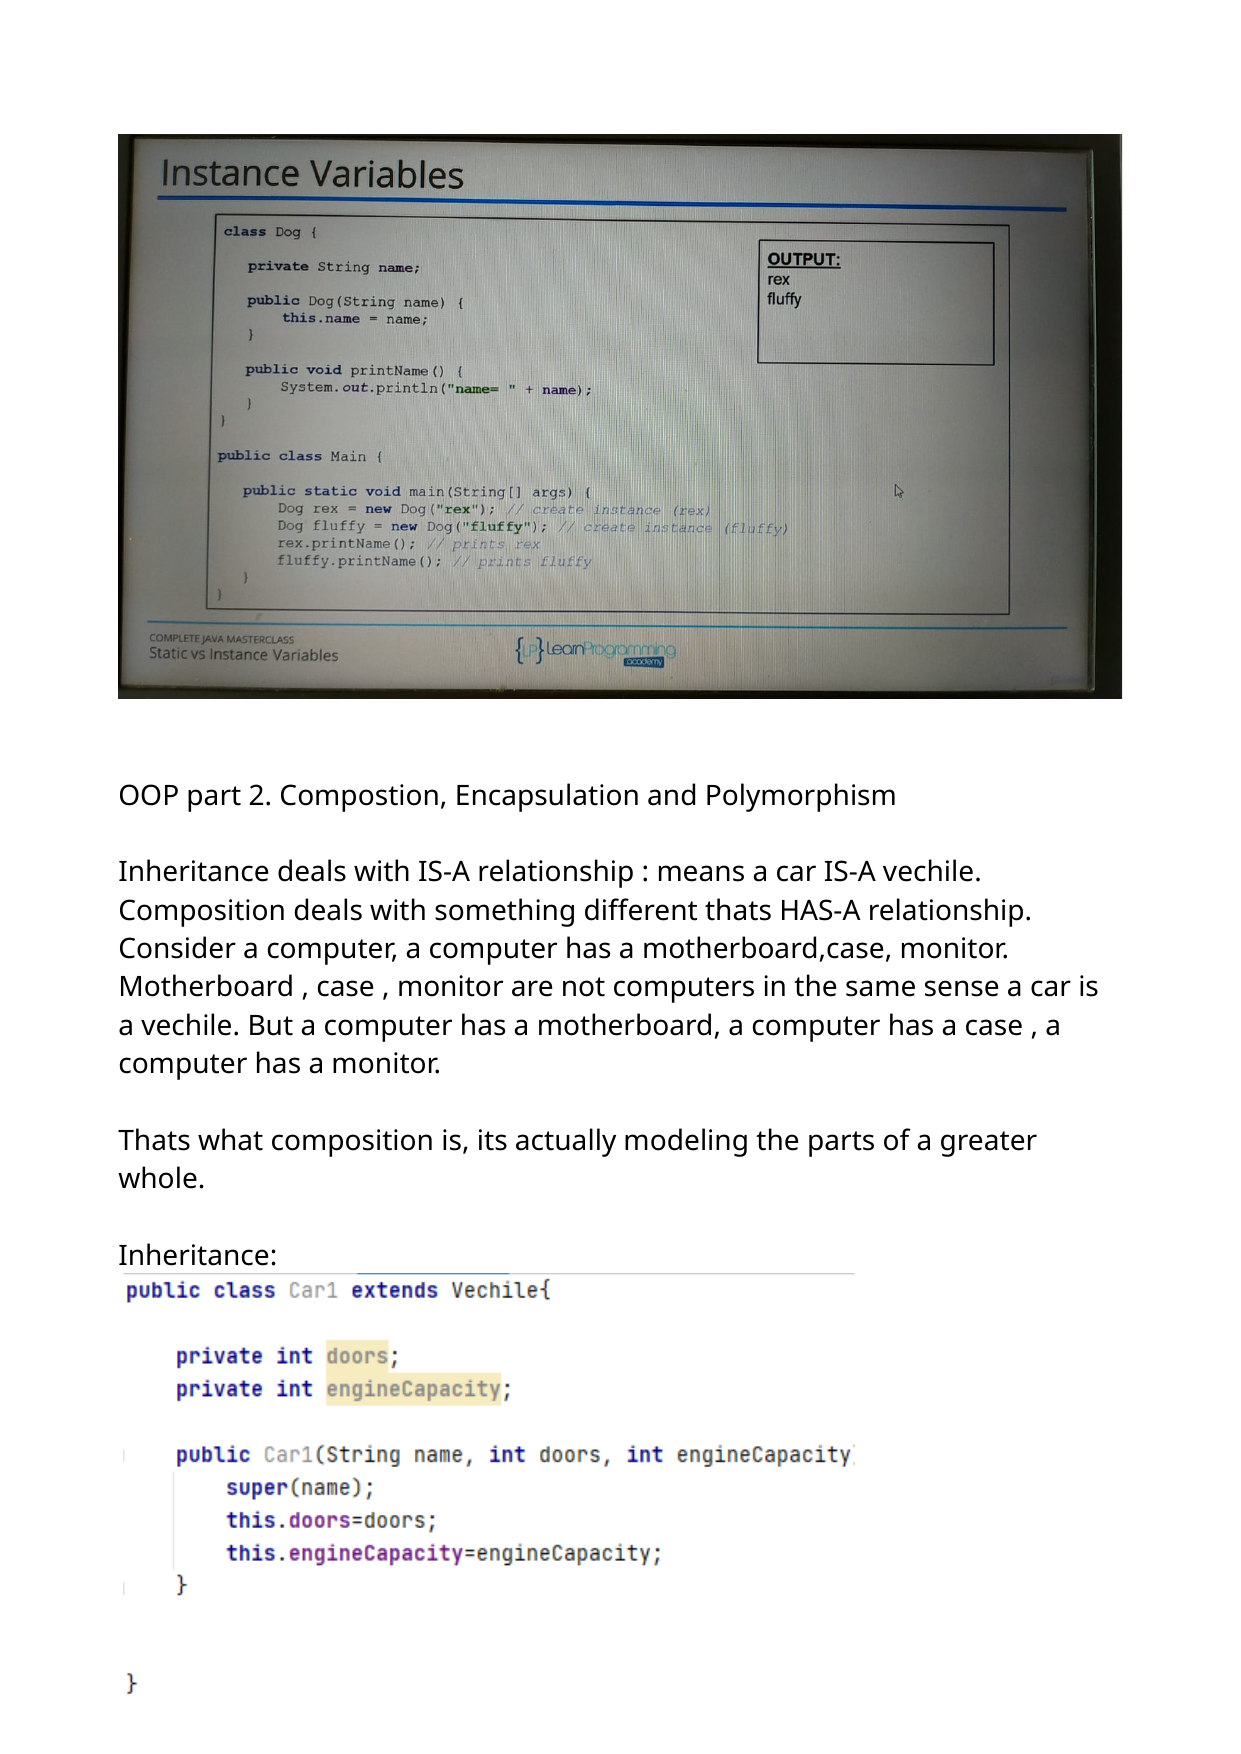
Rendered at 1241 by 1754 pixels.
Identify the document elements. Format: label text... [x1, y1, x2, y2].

text Inheritance: [118, 1235, 1122, 1273]
picture [123, 1273, 855, 1697]
picture [118, 134, 1123, 699]
text Thats what composition is, its actually modeling the parts of a greater whole. [118, 1120, 1122, 1197]
text Inheritance deals with IS-A relationship : means a car IS-A vechile. [118, 852, 1122, 890]
text OOP part 2. Compostion, Encapsulation and Polymorphism [118, 775, 1122, 813]
text Consider a computer, a computer has a motherboard,case, monitor. [118, 928, 1122, 967]
text Composition deals with something different thats HAS-A relationship. [118, 890, 1122, 928]
text Motherboard , case , monitor are not computers in the same sense a car is a vechile. But a computer has a motherboard, a computer has a case , a computer has a monitor. [118, 967, 1122, 1082]
